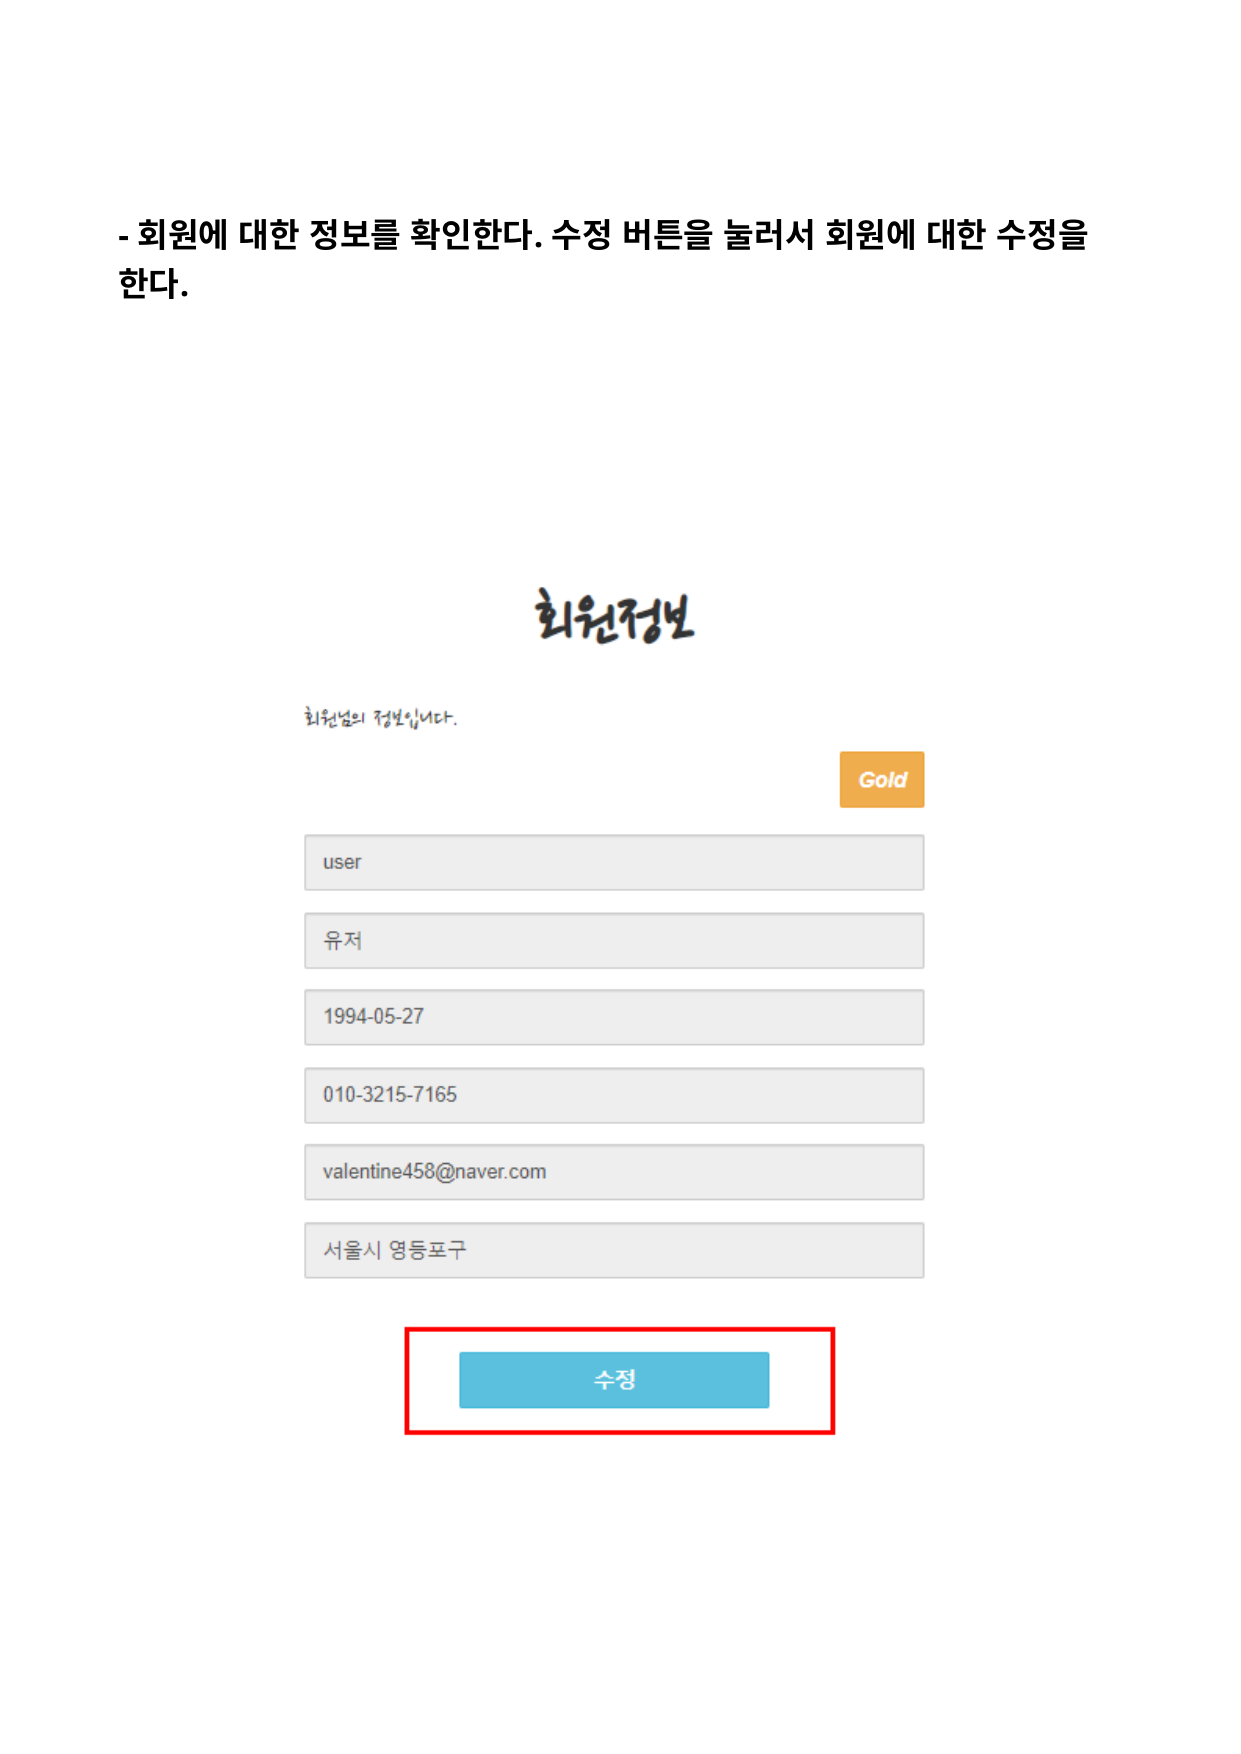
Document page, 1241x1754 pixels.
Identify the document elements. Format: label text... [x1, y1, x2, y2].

text - 회원에 대한 정보를 확인한다. 수정 버튼을 눌러서 회원에 대한 수정을 한다. [118, 209, 1122, 306]
picture [278, 525, 942, 1443]
